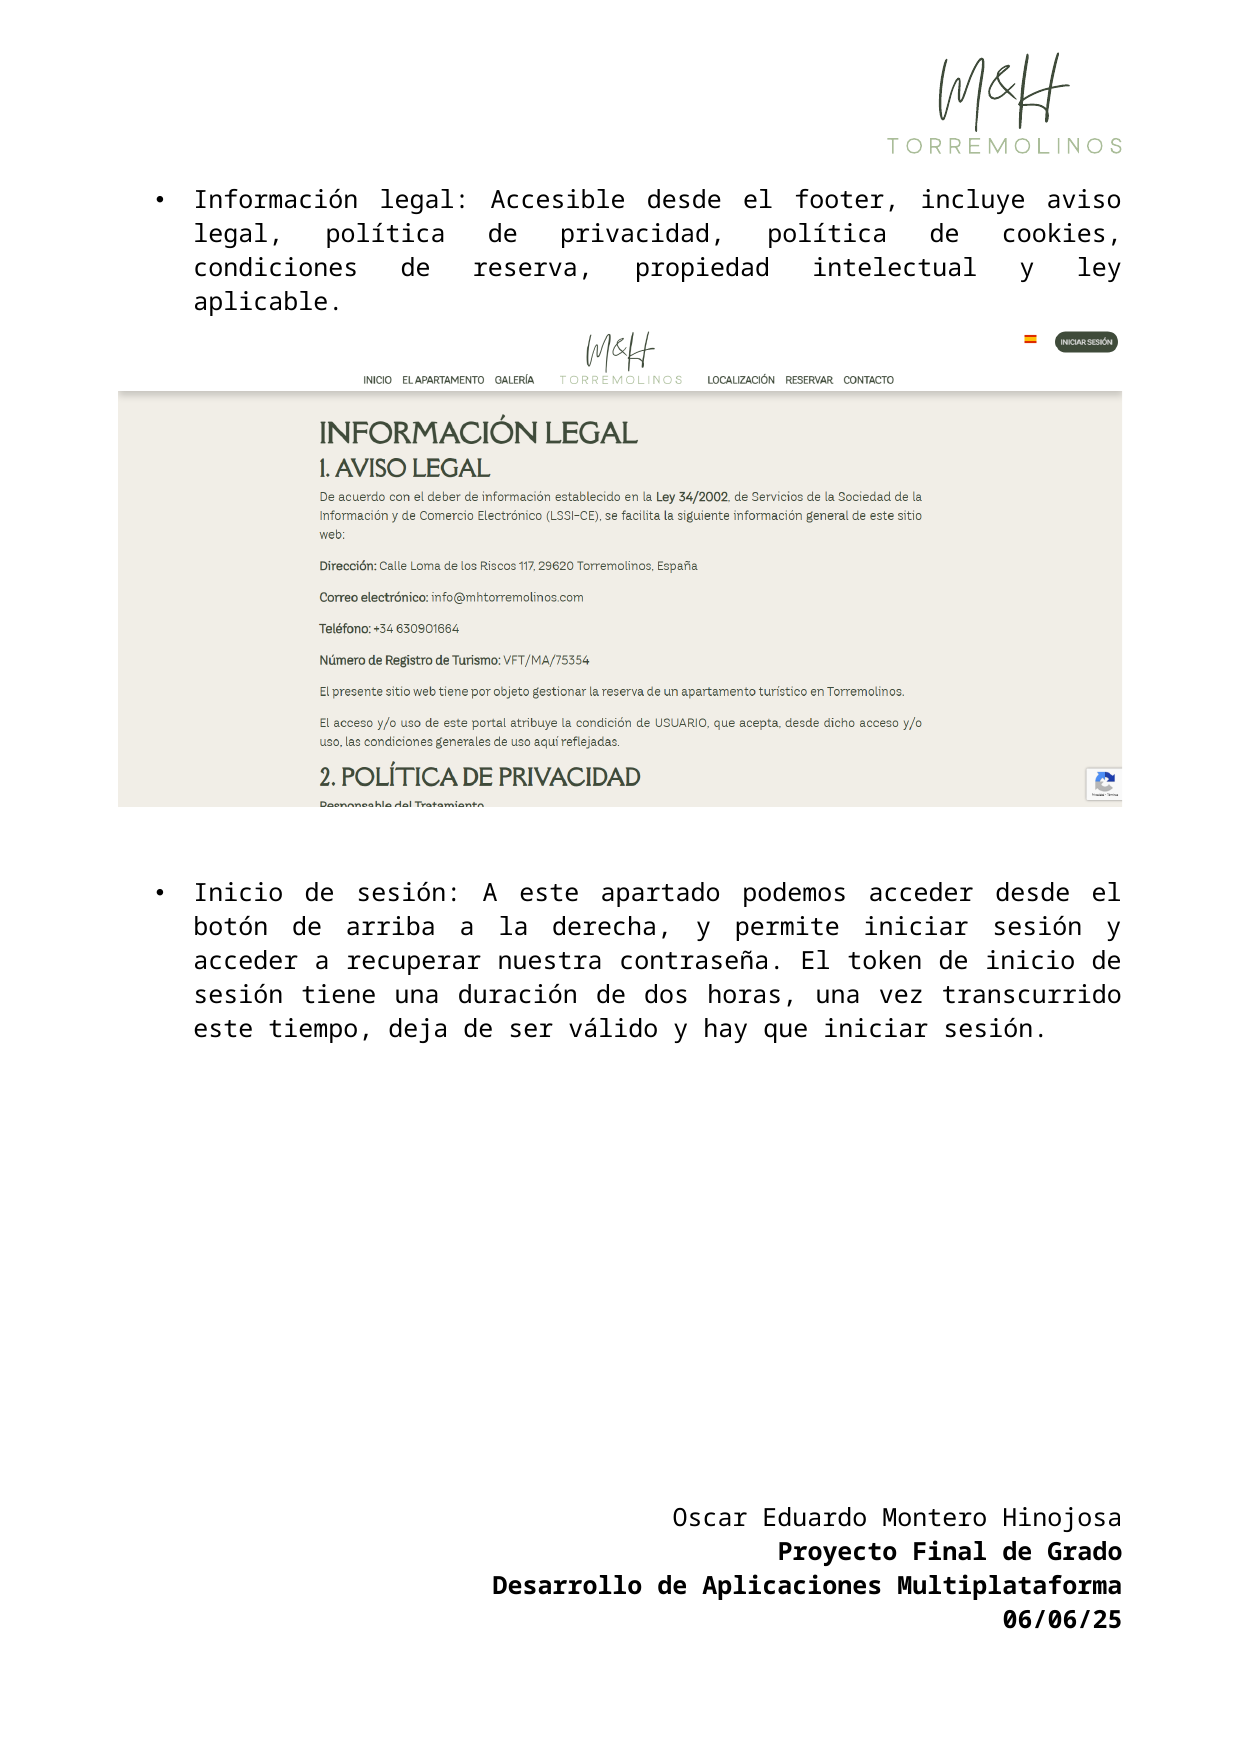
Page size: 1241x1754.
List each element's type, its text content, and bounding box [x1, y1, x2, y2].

list Inicio de sesión: A este apartado podemos acceder desde el botón de arriba a la derecha, y permite iniciar sesión y acceder a recuperar nuestra contraseña. El token de inicio de sesión tiene una duración de dos horas, una vez transcurrido este tiempo, deja de ser válido y hay que iniciar sesión. [156, 874, 1122, 1045]
list Información legal: Accesible desde el footer, incluye aviso legal, política de privacidad, política de cookies, condiciones de reserva, propiedad intelectual y ley aplicable. [156, 182, 1122, 318]
picture [118, 326, 1123, 807]
